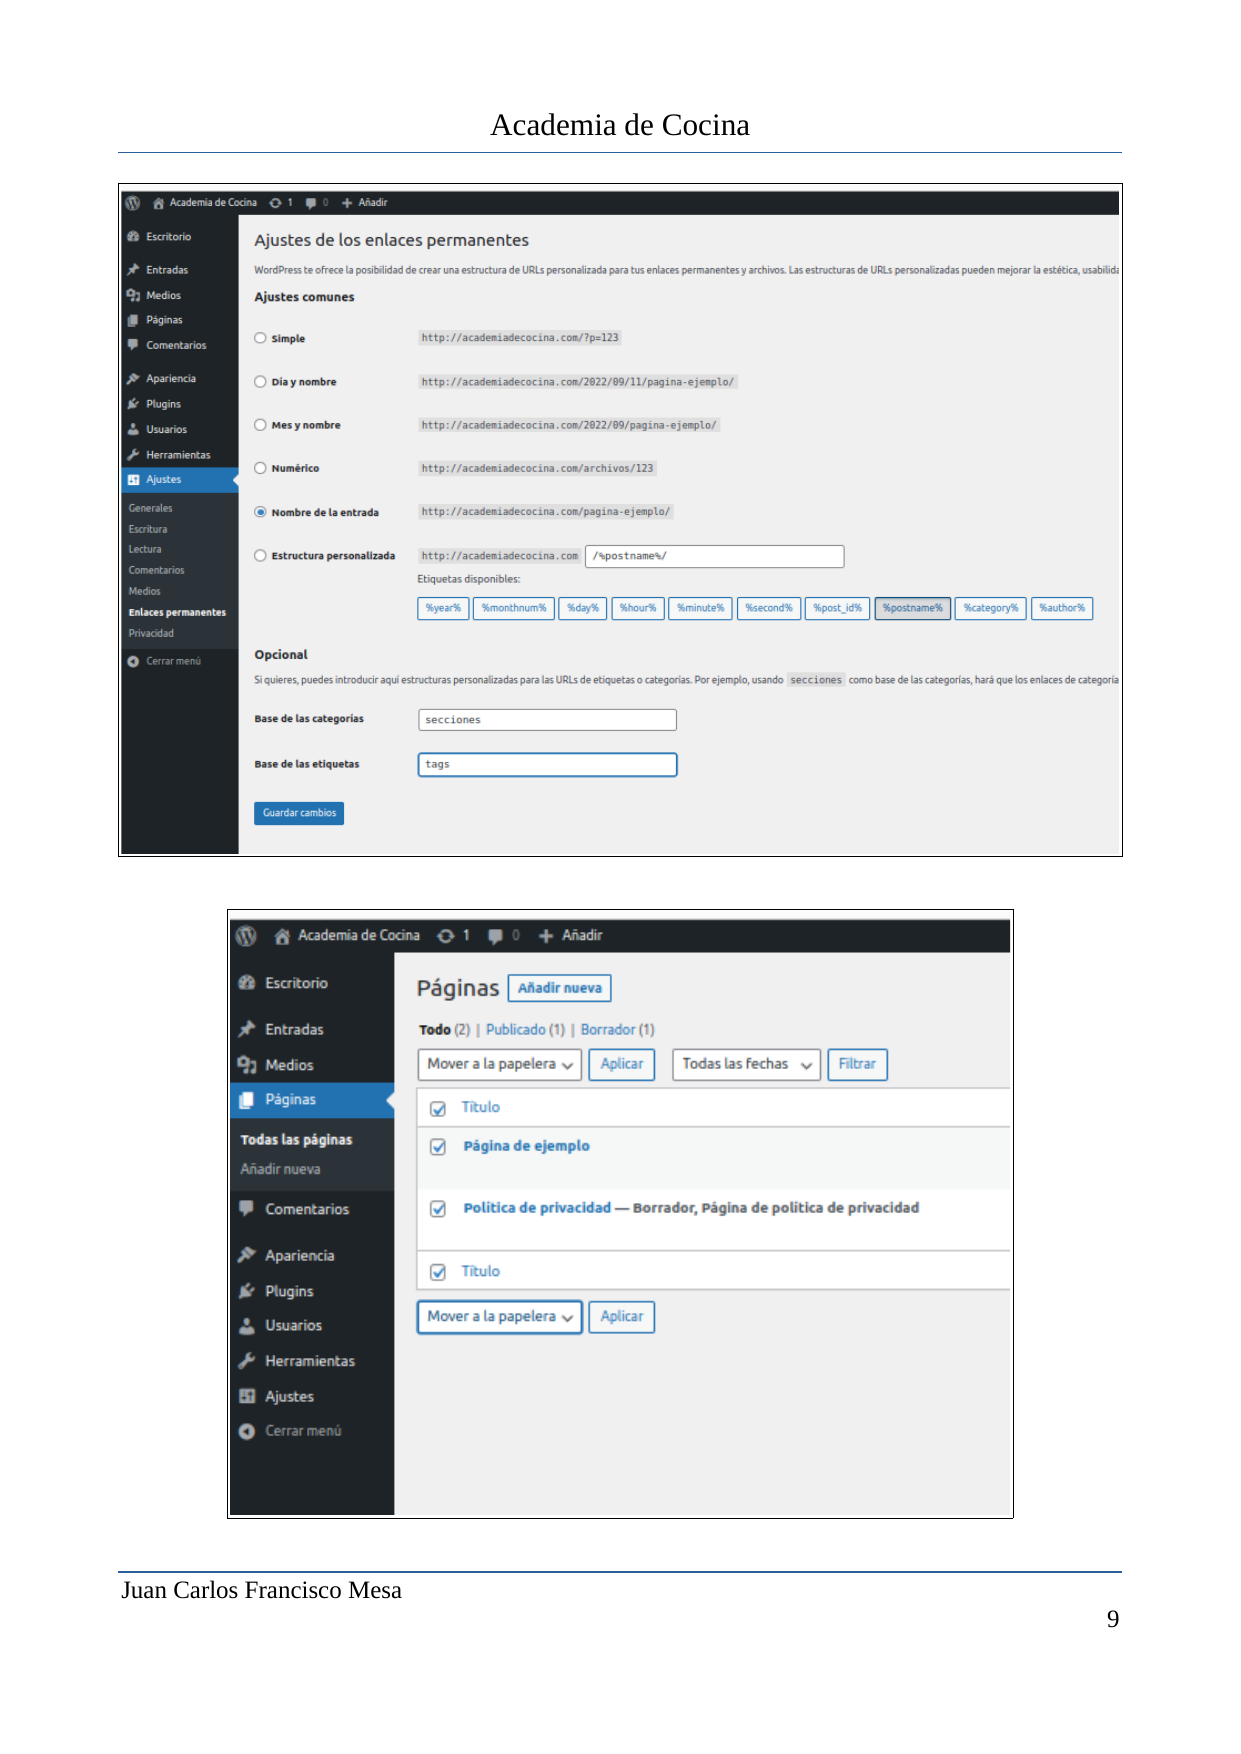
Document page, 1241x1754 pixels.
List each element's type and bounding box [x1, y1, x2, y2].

picture [230, 911, 1011, 1515]
picture [121, 185, 1119, 854]
